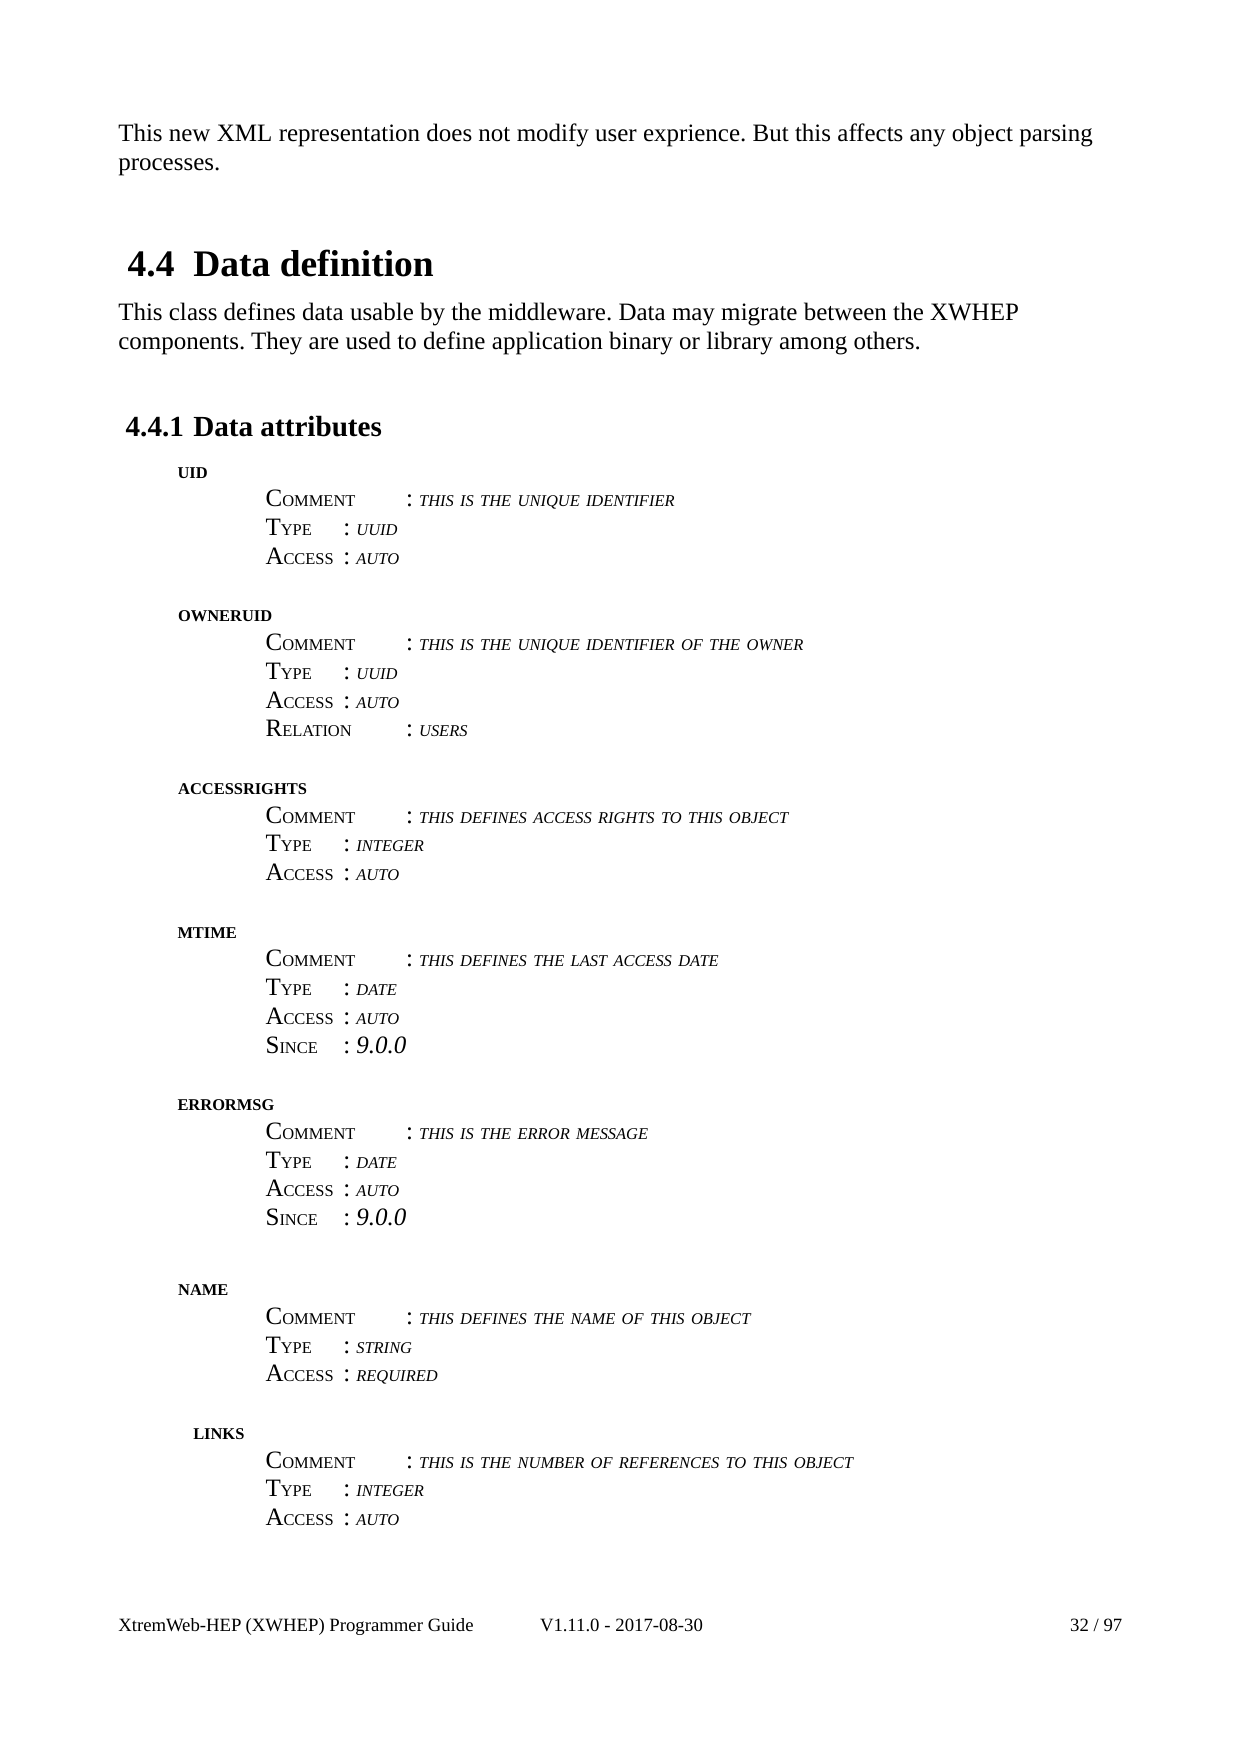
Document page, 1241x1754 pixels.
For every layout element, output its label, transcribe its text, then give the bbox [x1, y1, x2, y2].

text owneruid [178, 598, 1122, 627]
text Relation : users [265, 713, 1122, 742]
text Comment : this is the error message [265, 1116, 1122, 1145]
text Comment : this is the unique identifier of the owner [265, 627, 1122, 656]
text Access : auto [265, 857, 1122, 886]
text mtime [177, 915, 1122, 943]
text This new XML representation does not modify user exprience. But this affects any object parsing processes. [118, 118, 1122, 176]
text Access : required [265, 1358, 1122, 1387]
text Type : integer [265, 828, 1122, 857]
text links [118, 1416, 1122, 1445]
text Comment : this is the unique identifier [265, 483, 1122, 512]
text Since : 9.0.0 [265, 1202, 1122, 1231]
text Type : integer [265, 1473, 1122, 1502]
text Type : date [265, 972, 1122, 1001]
text Comment : this defines the name of this object [265, 1301, 1122, 1330]
subtitle Data definition [118, 242, 1122, 285]
text Type : uuid [265, 656, 1122, 685]
text accessrights [178, 771, 1122, 800]
text Comment : this defines access rights to this object [265, 800, 1122, 828]
text Comment : this defines the last access date [265, 943, 1122, 972]
text This class defines data usable by the middleware. Data may migrate between the XWHEP components. They are used to define application binary or library among others. [118, 297, 1122, 355]
text errormsg [177, 1087, 1122, 1116]
text Access : auto [265, 541, 1122, 570]
text Access : auto [265, 685, 1122, 713]
text Type : string [265, 1330, 1122, 1358]
text Access : auto [265, 1001, 1122, 1030]
text Access : auto [265, 1173, 1122, 1202]
text Since : 9.0.0 [265, 1030, 1122, 1058]
text Type : uuid [265, 512, 1122, 541]
text Type : date [265, 1145, 1122, 1173]
text Comment : this is the number of references to this object [265, 1445, 1122, 1473]
text uid [177, 455, 1122, 483]
subtitle Data attributes [118, 409, 1122, 442]
text Access : auto [265, 1502, 1122, 1531]
text name [178, 1272, 1122, 1301]
